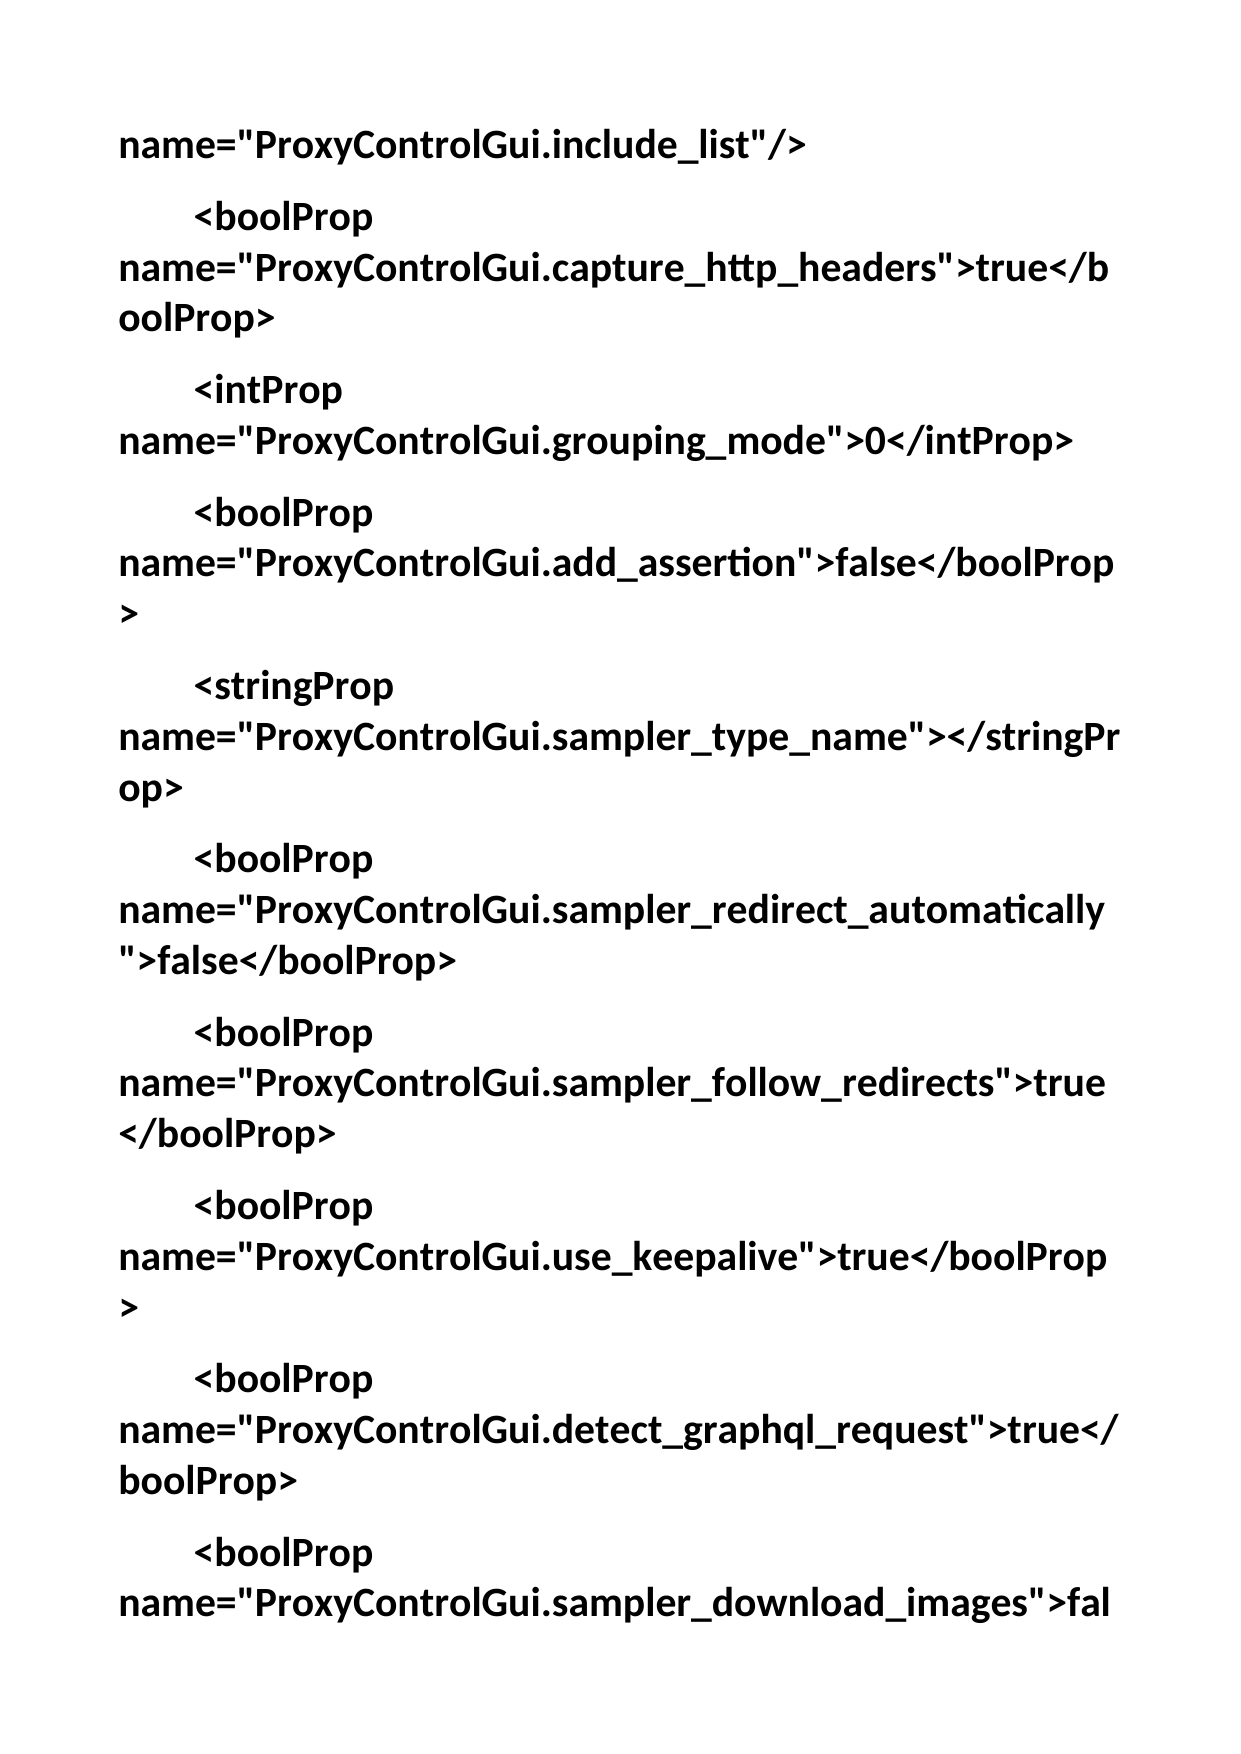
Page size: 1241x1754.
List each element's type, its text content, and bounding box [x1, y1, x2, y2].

text name="ProxyControlGui.include_list"/> [118, 118, 1122, 169]
text <stringProp name="ProxyControlGui.sampler_type_name"></stringProp> [118, 659, 1122, 811]
text <boolProp name="ProxyControlGui.sampler_download_images">fal [118, 1526, 1122, 1627]
text <boolProp name="ProxyControlGui.capture_http_headers">true</boolProp> [118, 190, 1122, 342]
text <boolProp name="ProxyControlGui.sampler_follow_redirects">true</boolProp> [118, 1006, 1122, 1158]
text <boolProp name="ProxyControlGui.use_keepalive">true</boolProp> [118, 1179, 1122, 1331]
text <intProp name="ProxyControlGui.grouping_mode">0</intProp> [118, 363, 1122, 465]
text <boolProp name="ProxyControlGui.add_assertion">false</boolProp> [118, 486, 1122, 638]
text <boolProp name="ProxyControlGui.sampler_redirect_automatically">false</boolProp> [118, 832, 1122, 985]
text <boolProp name="ProxyControlGui.detect_graphql_request">true</boolProp> [118, 1352, 1122, 1505]
